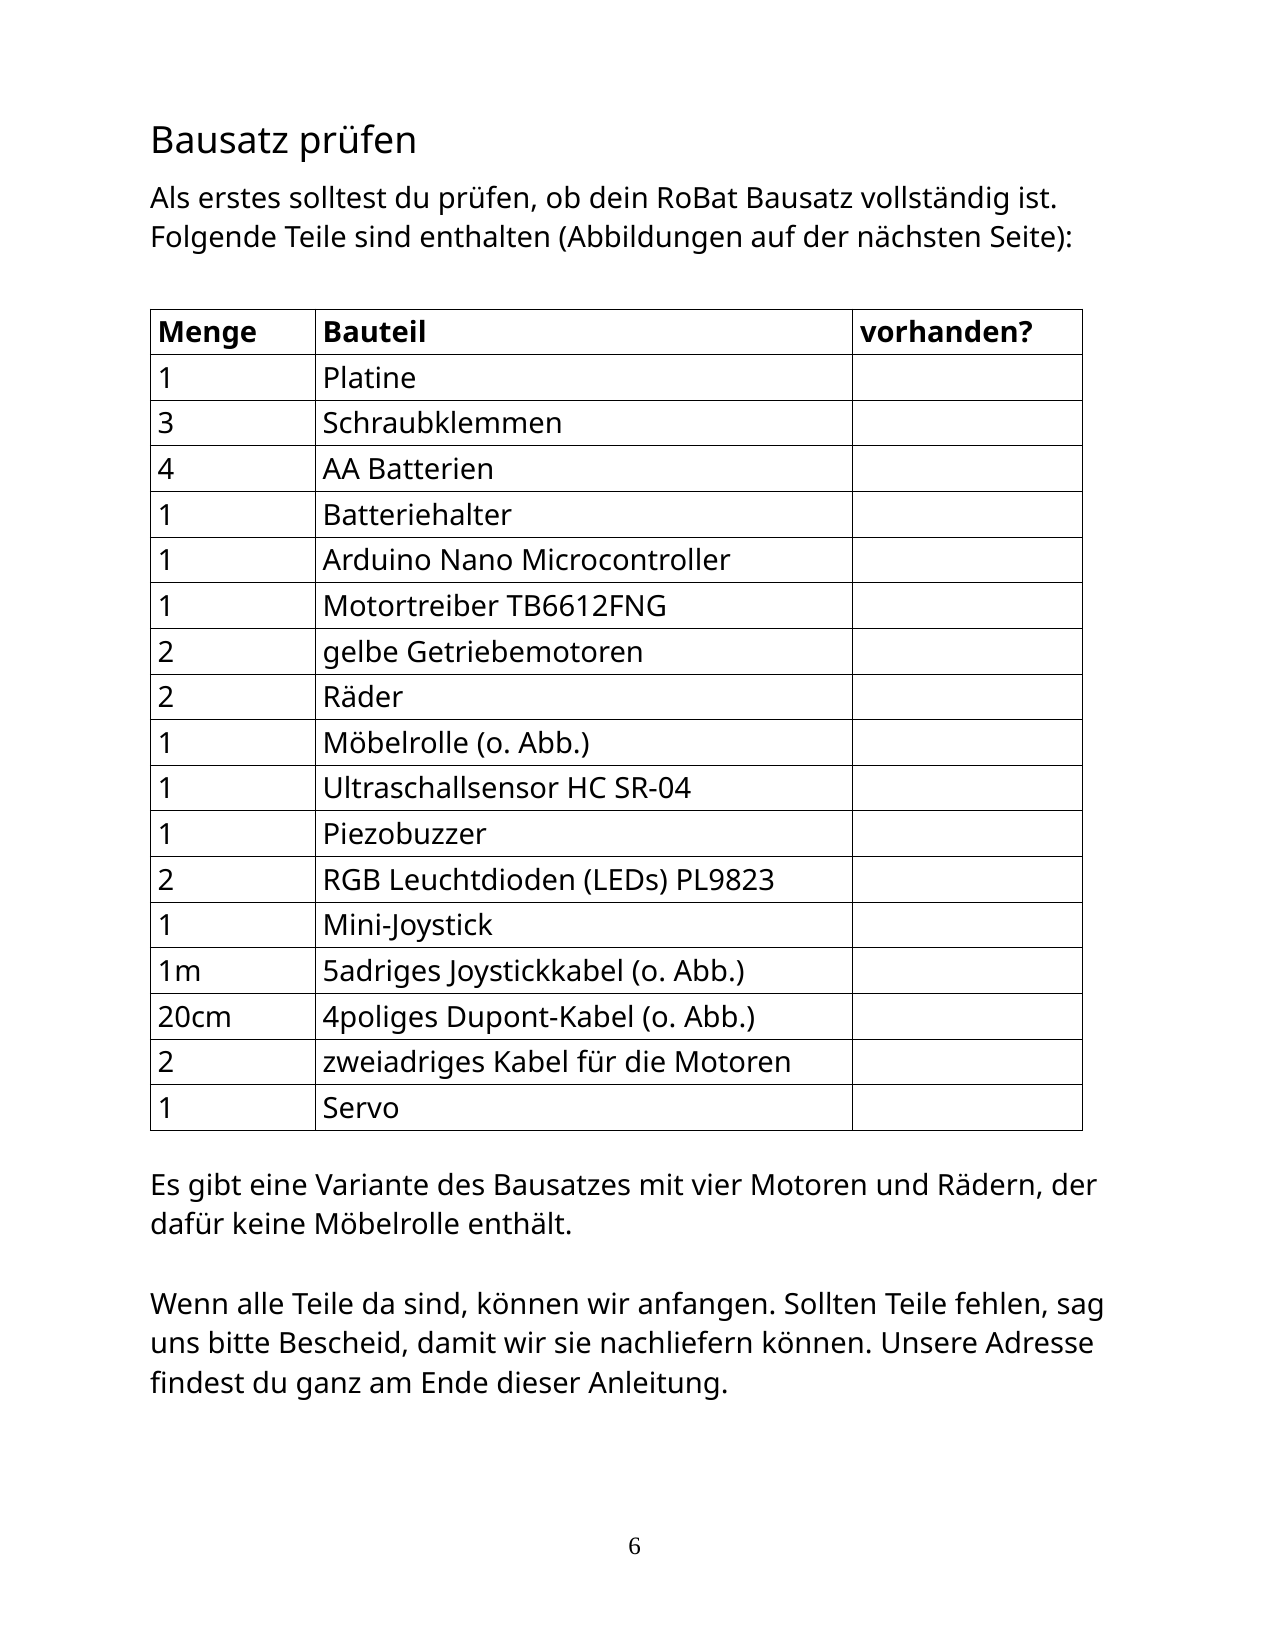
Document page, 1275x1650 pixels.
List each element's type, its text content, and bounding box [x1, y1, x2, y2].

table_cell 4poliges Dupont-Kabel (o. Abb.) [316, 994, 852, 1038]
subtitle Bausatz prüfen [150, 113, 1125, 164]
table_cell [853, 720, 1082, 765]
table_cell 2 [151, 1040, 315, 1084]
table_cell [853, 766, 1082, 810]
table_cell [853, 355, 1082, 400]
table_cell [853, 401, 1082, 445]
table_cell zweiadriges Kabel für die Motoren [316, 1040, 852, 1084]
table_cell Batteriehalter [316, 492, 852, 537]
table_cell [853, 857, 1082, 902]
table_cell 1m [151, 948, 315, 993]
table_header Menge [151, 310, 315, 354]
table_cell 1 [151, 903, 315, 947]
table_cell 1 [151, 538, 315, 582]
table_cell Schraubklemmen [316, 401, 852, 445]
table_cell 5adriges Joystickkabel (o. Abb.) [316, 948, 852, 993]
table_cell Piezobuzzer [316, 811, 852, 856]
table_cell 1 [151, 492, 315, 537]
table_cell [853, 994, 1082, 1038]
table_cell gelbe Getriebemotoren [316, 629, 852, 673]
table_cell 1 [151, 1085, 315, 1130]
table_cell Arduino Nano Microcontroller [316, 538, 852, 582]
table_cell 1 [151, 583, 315, 628]
table_cell [853, 629, 1082, 673]
table_cell 4 [151, 446, 315, 491]
table_cell [853, 811, 1082, 856]
table_cell Platine [316, 355, 852, 400]
table_cell [853, 948, 1082, 993]
table_cell [853, 583, 1082, 628]
table_cell [853, 1040, 1082, 1084]
table_cell [853, 675, 1082, 719]
table_cell AA Batterien [316, 446, 852, 491]
table_cell Motortreiber TB6612FNG [316, 583, 852, 628]
table_cell 1 [151, 811, 315, 856]
table_cell RGB Leuchtdioden (LEDs) PL9823 [316, 857, 852, 902]
table_cell 2 [151, 857, 315, 902]
text Als erstes solltest du prüfen, ob dein RoBat Bausatz vollständig ist. Folgende Teile sind enthalten (Abbildungen auf der nächsten Seite): [150, 177, 1125, 256]
table_cell [853, 446, 1082, 491]
table_cell [853, 492, 1082, 537]
table_cell [853, 538, 1082, 582]
table_cell 1 [151, 355, 315, 400]
table_cell Räder [316, 675, 852, 719]
text Es gibt eine Variante des Bausatzes mit vier Motoren und Rädern, der dafür keine Möbelrolle enthält. [150, 1164, 1125, 1243]
table_cell 2 [151, 675, 315, 719]
table_cell 2 [151, 629, 315, 673]
table_cell 1 [151, 766, 315, 810]
table_cell [853, 1085, 1082, 1130]
table_header Bauteil [316, 310, 852, 354]
table_cell Möbelrolle (o. Abb.) [316, 720, 852, 765]
text Wenn alle Teile da sind, können wir anfangen. Sollten Teile fehlen, sag uns bitte Bescheid, damit wir sie nachliefern können. Unsere Adresse findest du ganz am Ende dieser Anleitung. [150, 1283, 1125, 1402]
table_header vorhanden? [853, 310, 1082, 354]
table_cell Mini-Joystick [316, 903, 852, 947]
table_cell Servo [316, 1085, 852, 1130]
table_cell [853, 903, 1082, 947]
table_cell 3 [151, 401, 315, 445]
table_cell Ultraschallsensor HC SR-04 [316, 766, 852, 810]
table_cell 20cm [151, 994, 315, 1038]
table_cell 1 [151, 720, 315, 765]
